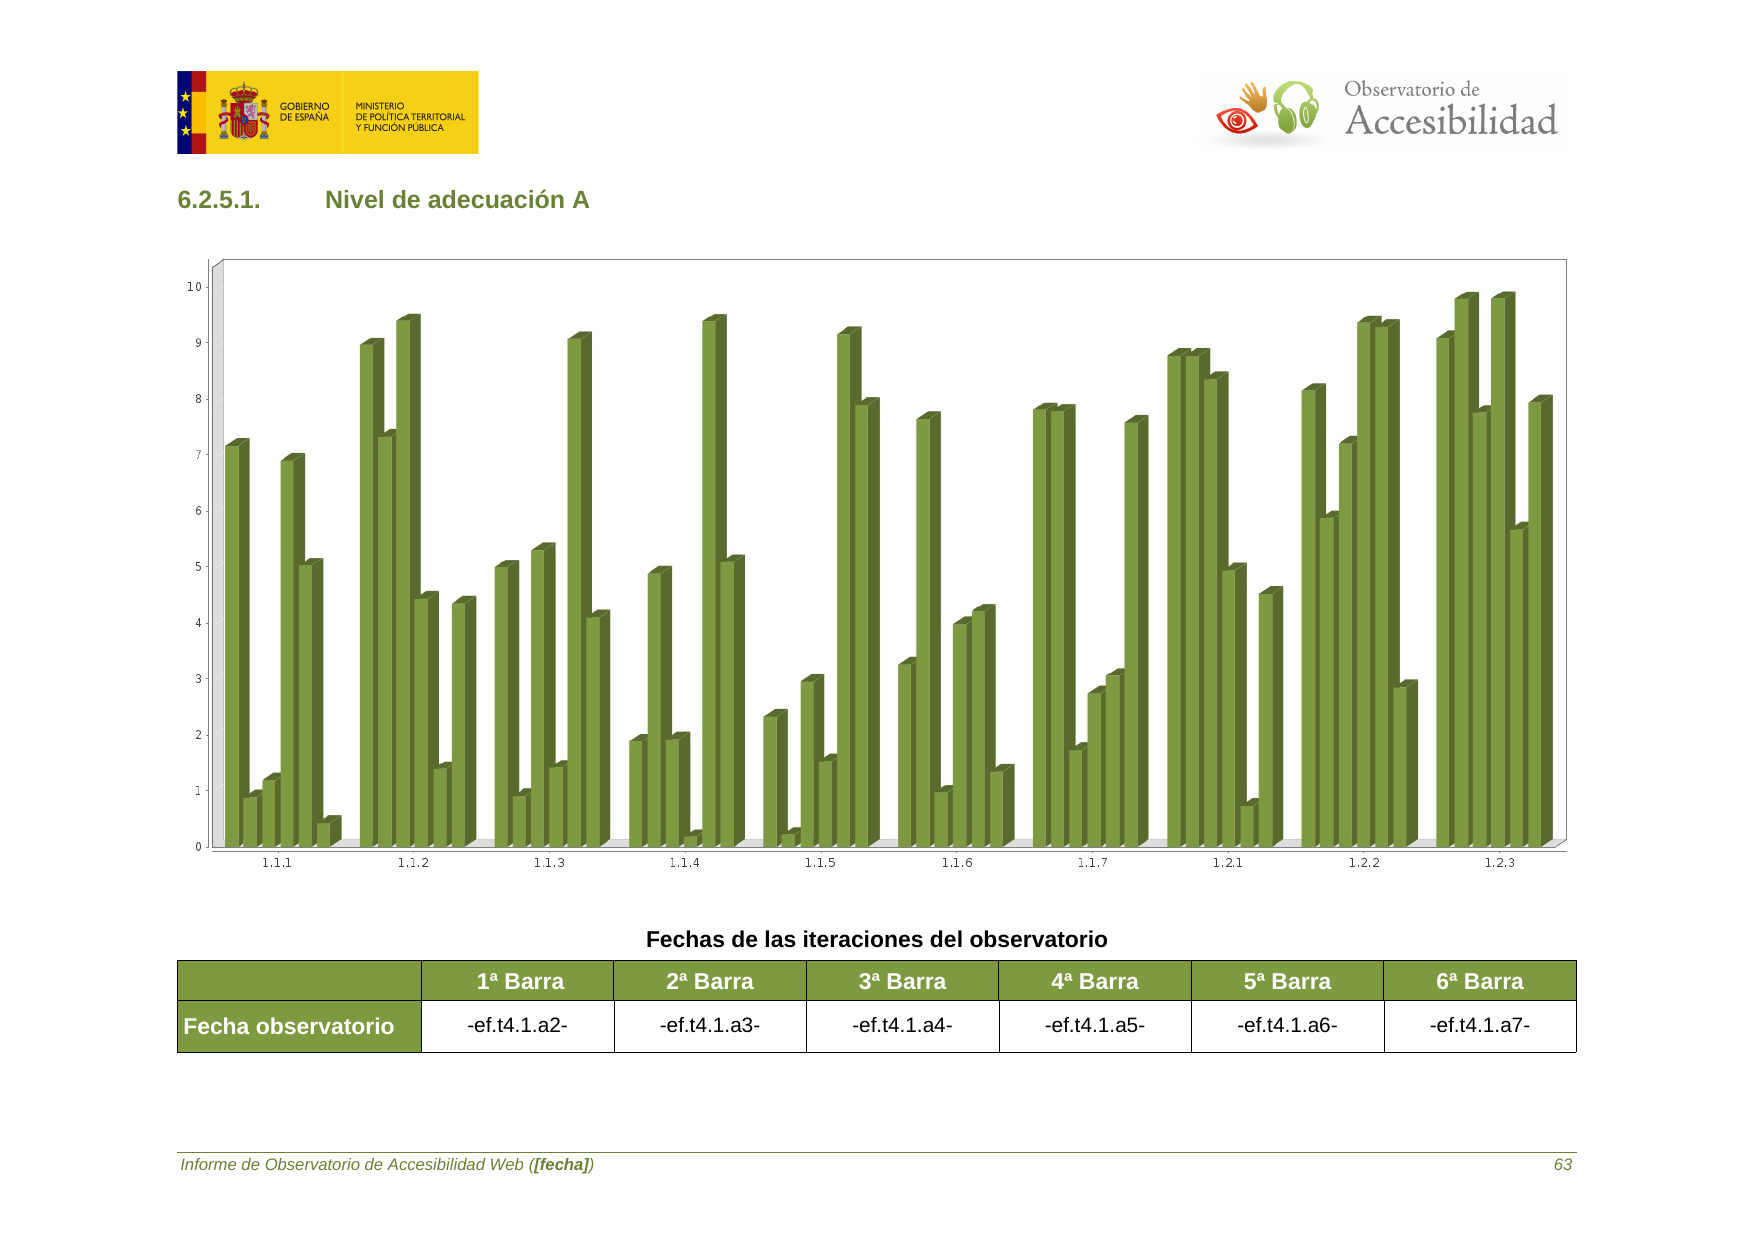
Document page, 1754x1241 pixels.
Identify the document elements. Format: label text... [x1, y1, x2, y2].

table_header 5ª Barra [1192, 961, 1383, 1000]
table_cell -ef.t4.1.a3- [615, 1001, 806, 1052]
table_cell -ef.t4.1.a5- [1000, 1001, 1191, 1052]
table_header 1ª Barra [422, 961, 613, 1000]
table_cell Fecha observatorio [178, 1001, 421, 1052]
table_cell -ef.t4.1.a7- [1385, 1001, 1576, 1052]
table_header 2ª Barra [614, 961, 806, 1000]
table_header 3ª Barra [807, 961, 998, 1000]
table_header [178, 961, 421, 1000]
table_cell -ef.t4.1.a6- [1192, 1001, 1384, 1052]
picture [177, 71, 479, 154]
picture [177, 250, 1577, 875]
text Fechas de las iteraciones del observatorio [177, 926, 1577, 952]
subtitle Nivel de adecuación A [177, 185, 1577, 214]
table_header 4ª Barra [999, 961, 1191, 1000]
table_header 6ª Barra [1384, 961, 1576, 1000]
picture [1196, 72, 1572, 154]
table_cell -ef.t4.1.a2- [422, 1001, 614, 1052]
table_cell -ef.t4.1.a4- [807, 1001, 999, 1052]
